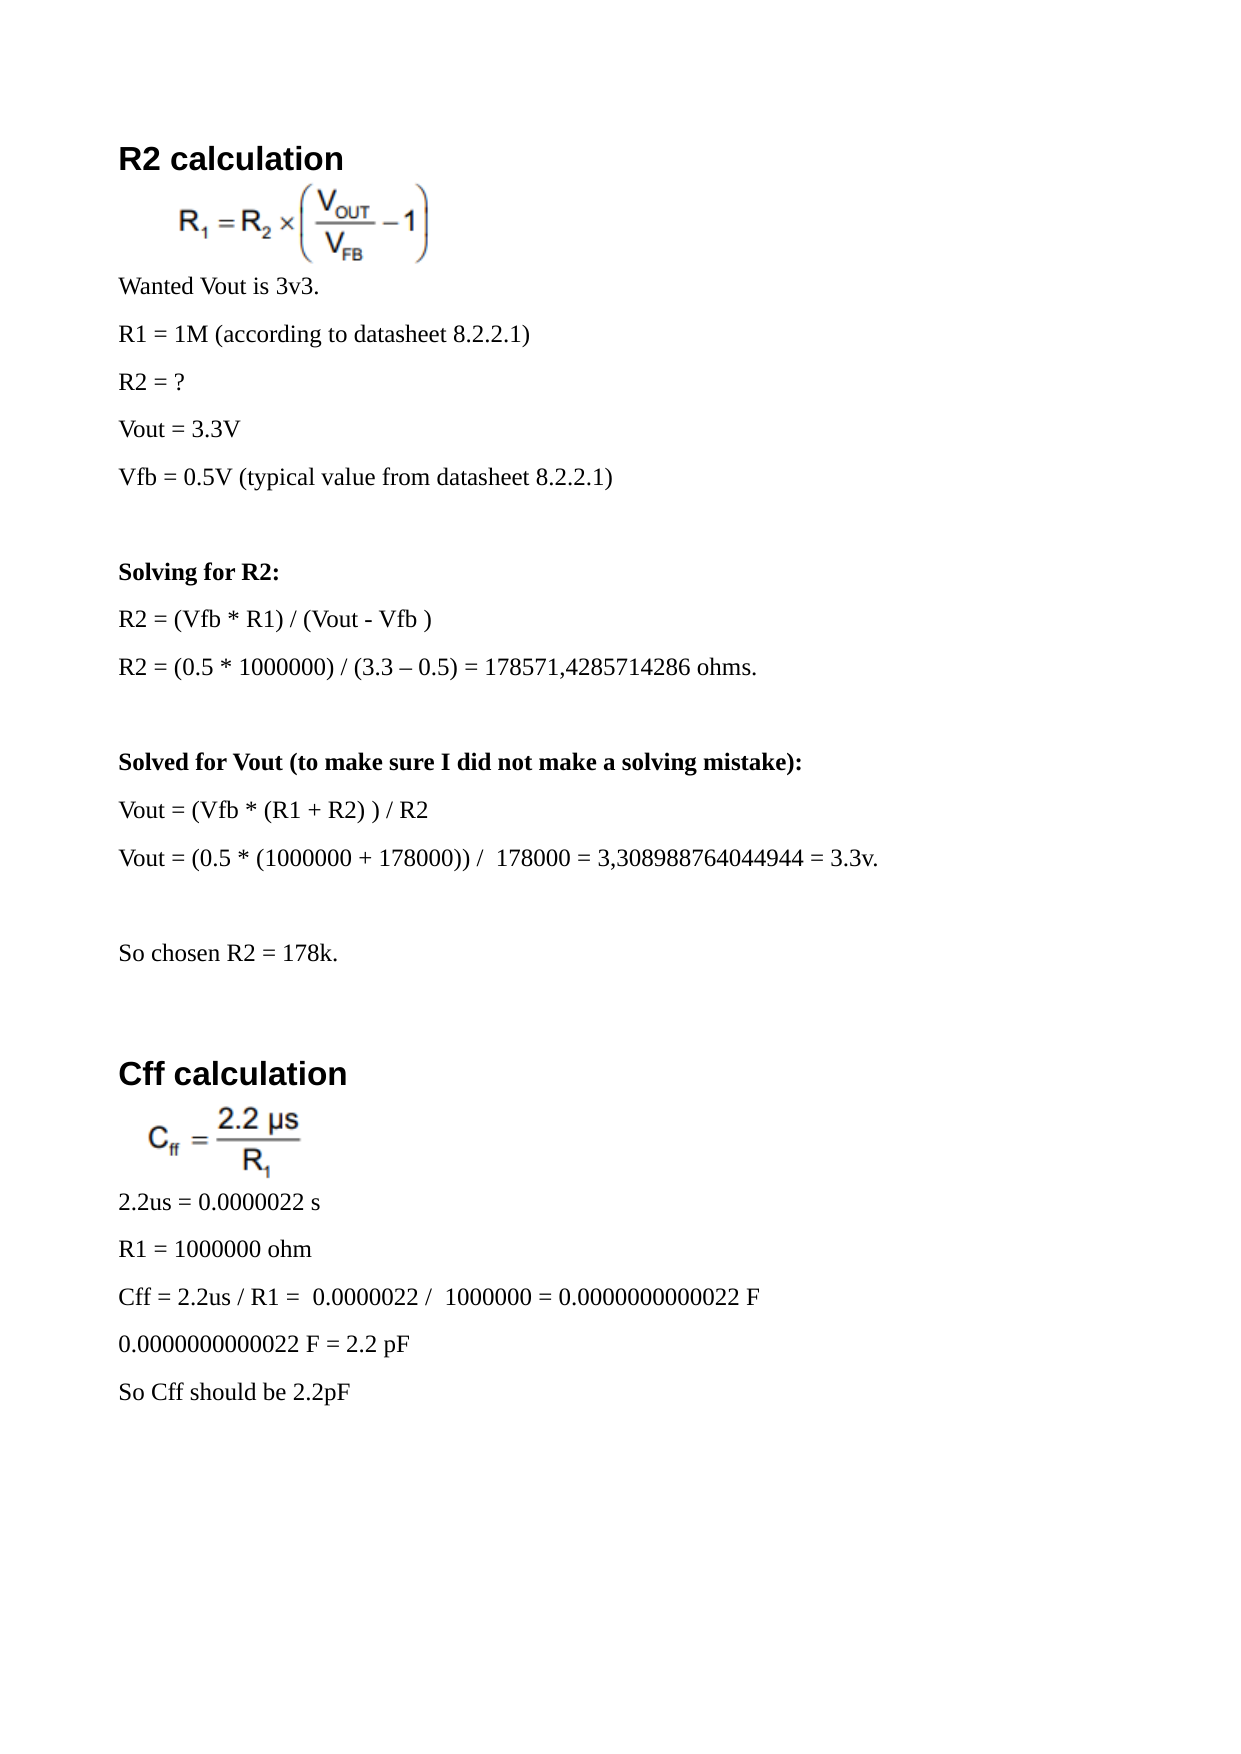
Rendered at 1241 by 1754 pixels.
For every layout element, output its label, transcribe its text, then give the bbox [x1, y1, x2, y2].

text Vfb = 0.5V (typical value from datasheet 8.2.2.1) [118, 462, 1122, 491]
text R2 = (Vfb * R1) / (Vout - Vfb ) [118, 604, 1122, 633]
subtitle Cff calculation [118, 1054, 1122, 1092]
text So Cff should be 2.2pF [118, 1377, 1122, 1406]
text Cff = 2.2us / R1 = 0.0000022 / 1000000 = 0.0000000000022 F [118, 1282, 1122, 1311]
text Solved for Vout (to make sure I did not make a solving mistake): [118, 747, 1122, 776]
picture [124, 1102, 339, 1183]
text R1 = 1M (according to datasheet 8.2.2.1) [118, 319, 1122, 348]
text 2.2us = 0.0000022 s [118, 1105, 1122, 1215]
subtitle R2 calculation [118, 139, 1122, 177]
text Wanted Vout is 3v3. [118, 190, 1122, 300]
text R2 = ? [118, 367, 1122, 395]
text So chosen R2 = 178k. [118, 938, 1122, 967]
text 0.0000000000022 F = 2.2 pF [118, 1329, 1122, 1358]
text R1 = 1000000 ohm [118, 1234, 1122, 1263]
text Vout = (Vfb * (R1 + R2) ) / R2 [118, 795, 1122, 824]
text R2 = (0.5 * 1000000) / (3.3 – 0.5) = 178571,4285714286 ohms. [118, 652, 1122, 681]
picture [119, 178, 478, 267]
text Vout = (0.5 * (1000000 + 178000)) / 178000 = 3,308988764044944 = 3.3v. [118, 843, 1122, 871]
text Vout = 3.3V [118, 414, 1122, 443]
text Solving for R2: [118, 557, 1122, 586]
